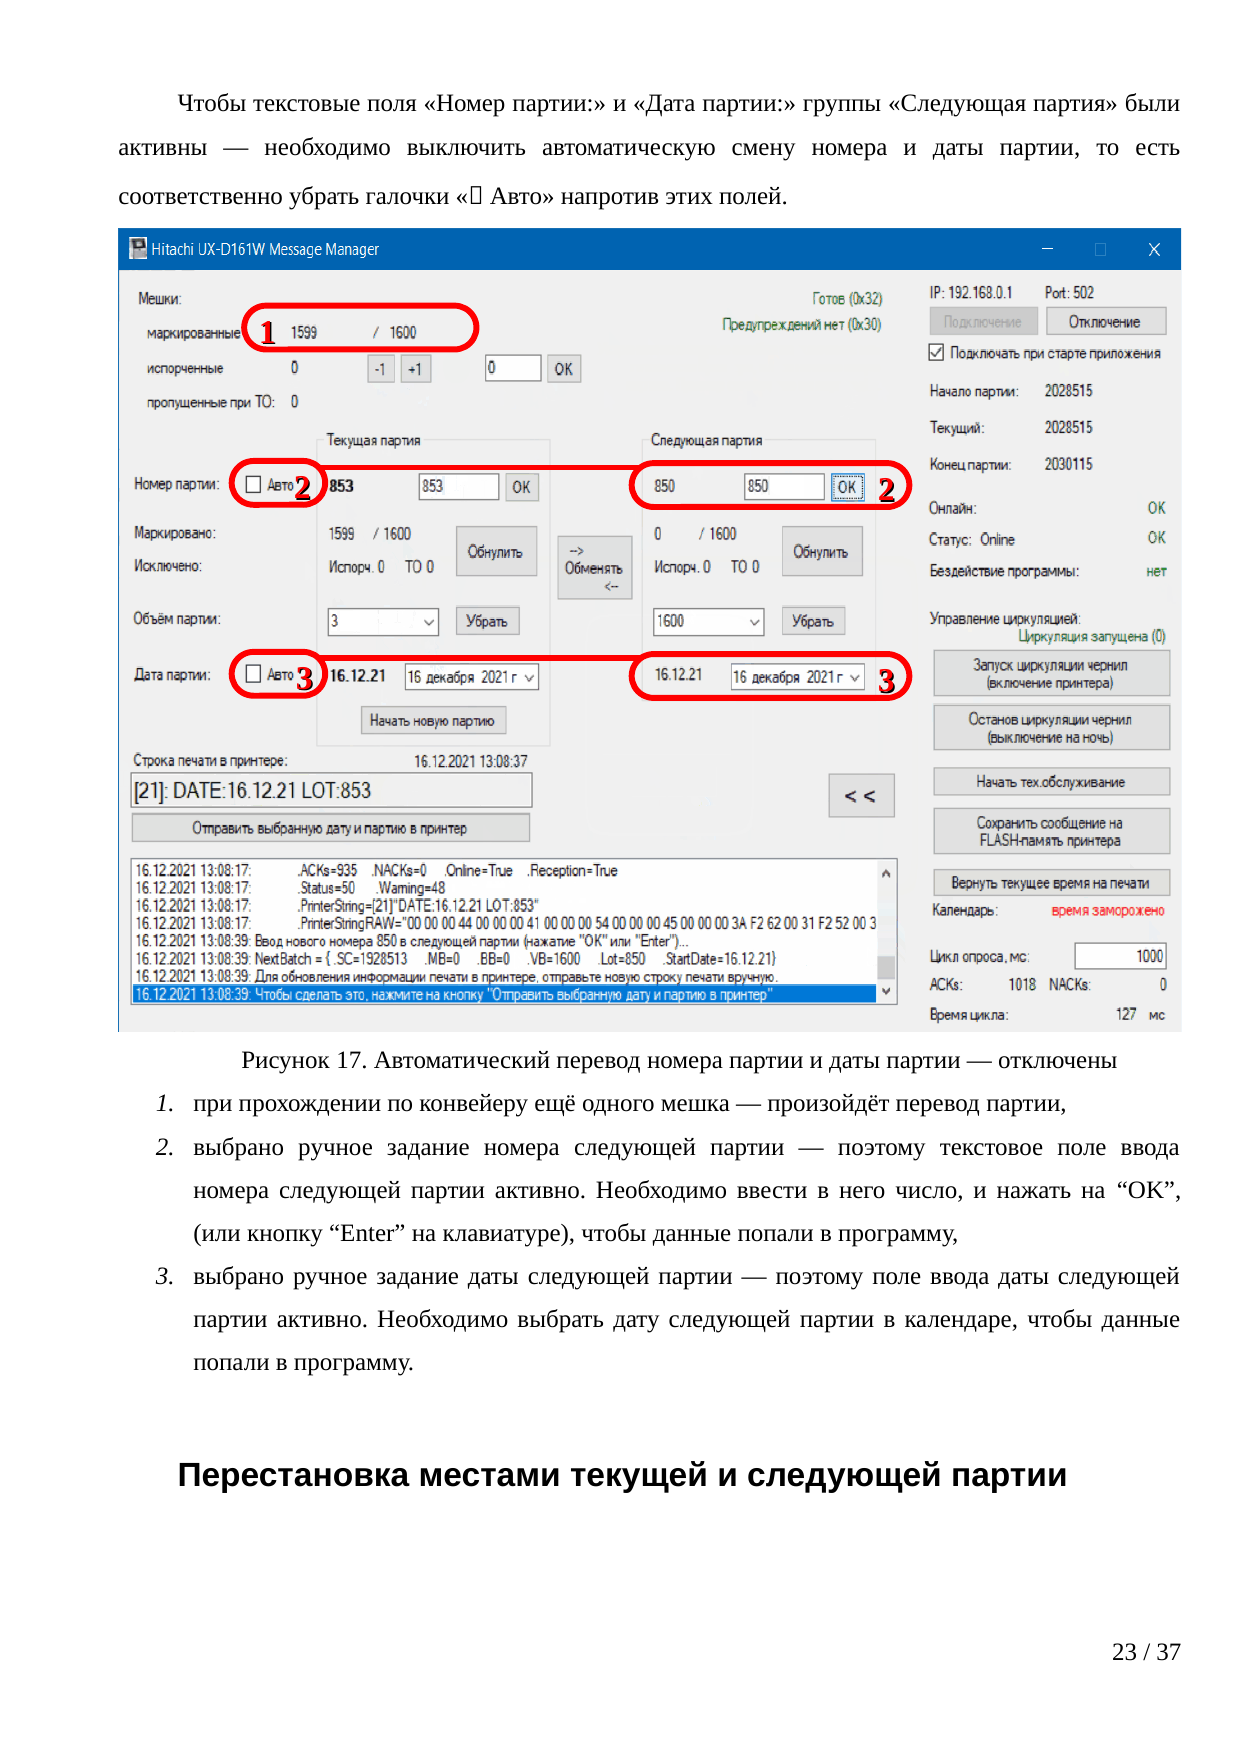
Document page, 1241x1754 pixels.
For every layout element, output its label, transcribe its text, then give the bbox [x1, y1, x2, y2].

text Чтобы текстовые поля «Номер партии:» и «Дата партии:» группы «Следующая партия» были активны — необходимо выключить автоматическую смену номера и даты партии, то есть соответственно убрать галочки « Авто» напротив этих полей. [118, 88, 1181, 211]
text Рисунок 17. Автоматический перевод номера партии и даты партии — отключены [118, 1045, 1181, 1074]
subtitle Перестановка местами текущей и следующей партии [118, 1454, 1181, 1493]
list при прохождении по конвейеру ещё одного мешка — произойдёт перевод партии, [156, 1088, 1181, 1117]
list выбрано ручное задание номера следующей партии — поэтому текстовое поле ввода номера следующей партии активно. Необходимо ввести в него число, и нажать на “OK”, (или кнопку “Enter” на клавиатуре), чтобы данные попали в программу, [156, 1132, 1181, 1247]
list выбрано ручное задание даты следующей партии — поэтому поле ввода даты следующей партии активно. Необходимо выбрать дату следующей партии в календаре, чтобы данные попали в программу. [156, 1261, 1181, 1376]
